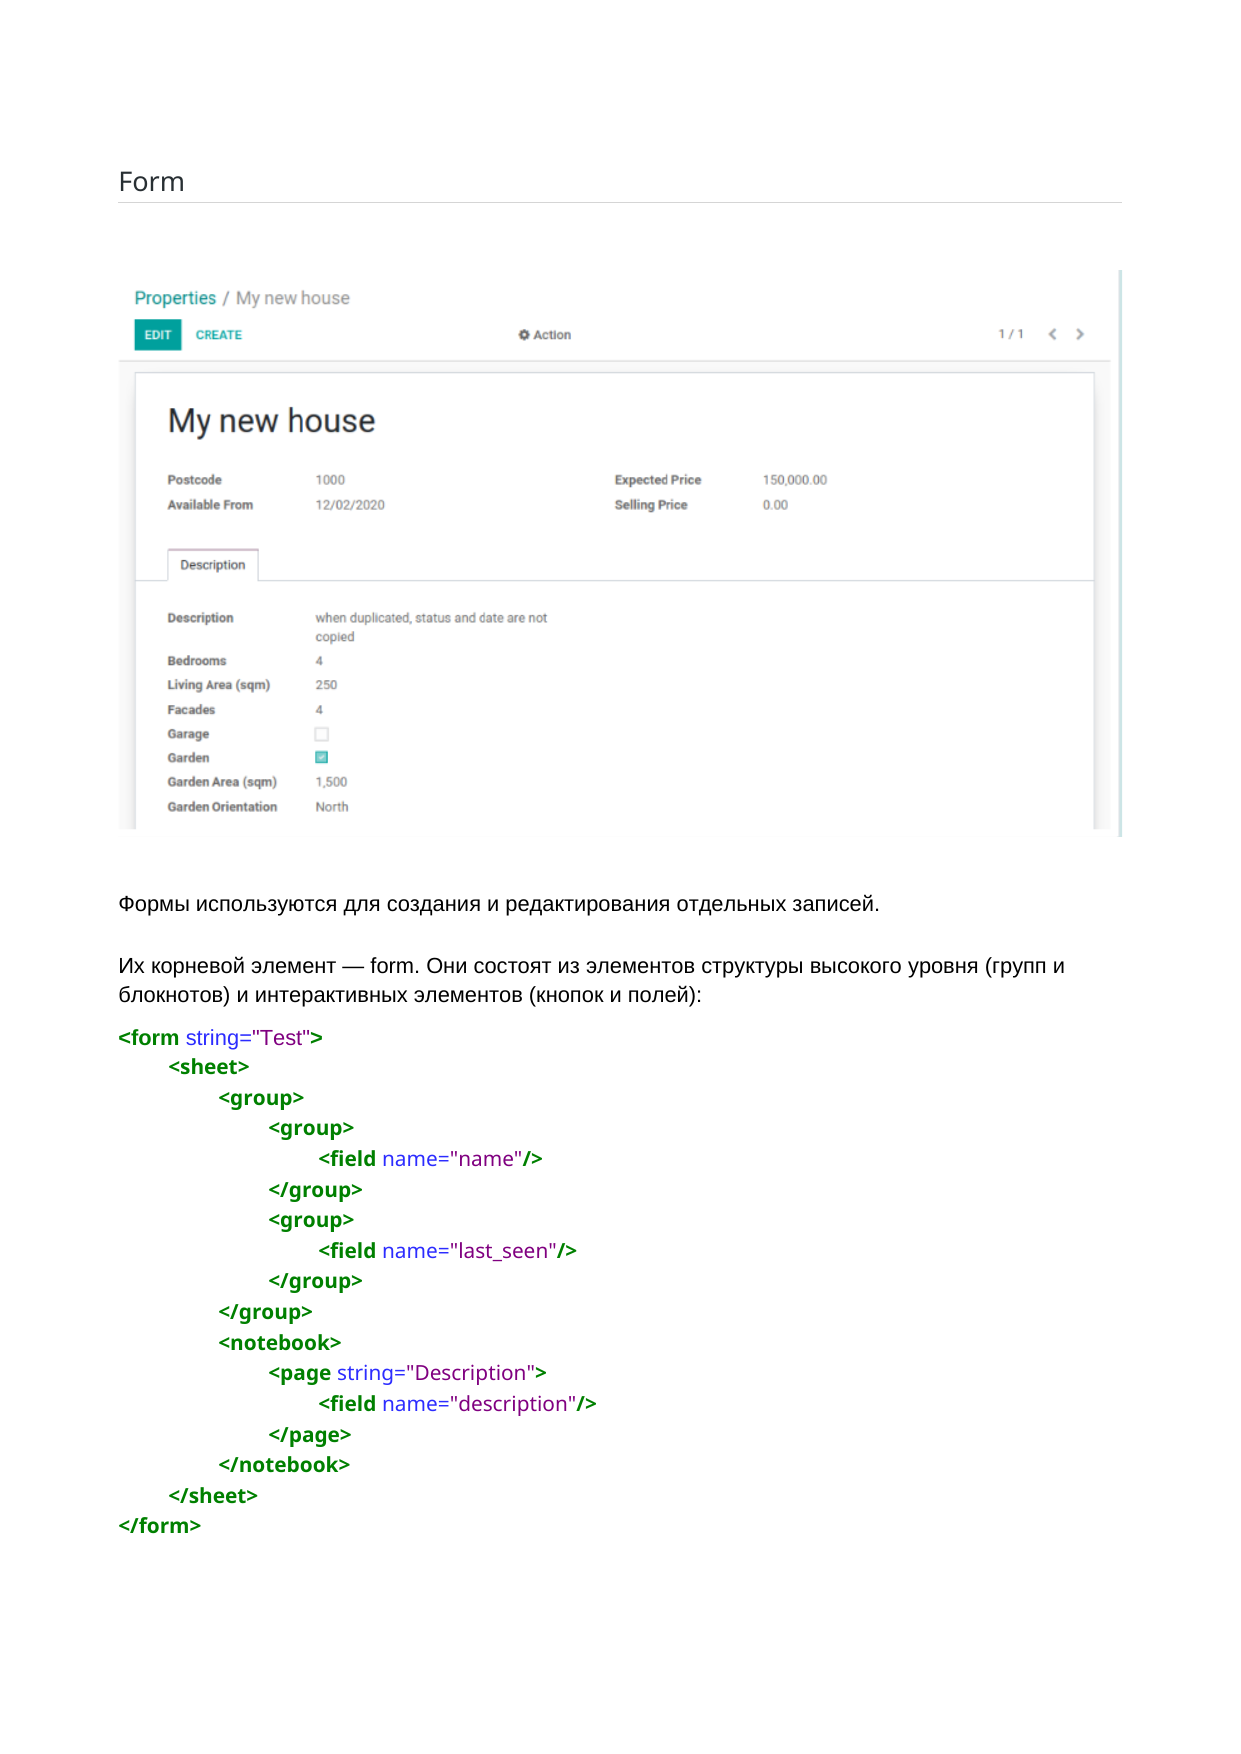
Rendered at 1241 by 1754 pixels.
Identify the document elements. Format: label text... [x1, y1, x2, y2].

text <notebook> [118, 1328, 1122, 1356]
text <page string="Description"> [118, 1358, 1122, 1387]
text </notebook> [118, 1450, 1122, 1479]
text <form string="Test"> [118, 1025, 1122, 1050]
text Формы используются для создания и редактирования отдельных записей. Их корневой элемент — form. Они состоят из элементов структуры высокого уровня (групп и блокнотов) и интерактивных элементов (кнопок и полей): [118, 837, 1122, 1007]
text <field name="description"/> [118, 1389, 1122, 1417]
text </group> [118, 1267, 1122, 1295]
text </group> [118, 1175, 1122, 1203]
subtitle Form [118, 162, 1122, 202]
text <group> [118, 1113, 1122, 1142]
text </group> [118, 1297, 1122, 1326]
picture [118, 270, 1123, 837]
text <field name="last_seen"/> [118, 1236, 1122, 1264]
text <group> [118, 1205, 1122, 1234]
text </sheet> [118, 1481, 1122, 1509]
text </page> [118, 1420, 1122, 1448]
text <field name="name"/> [118, 1144, 1122, 1172]
text </form> [118, 1512, 1122, 1540]
text <sheet> [118, 1052, 1122, 1081]
text <group> [118, 1083, 1122, 1111]
